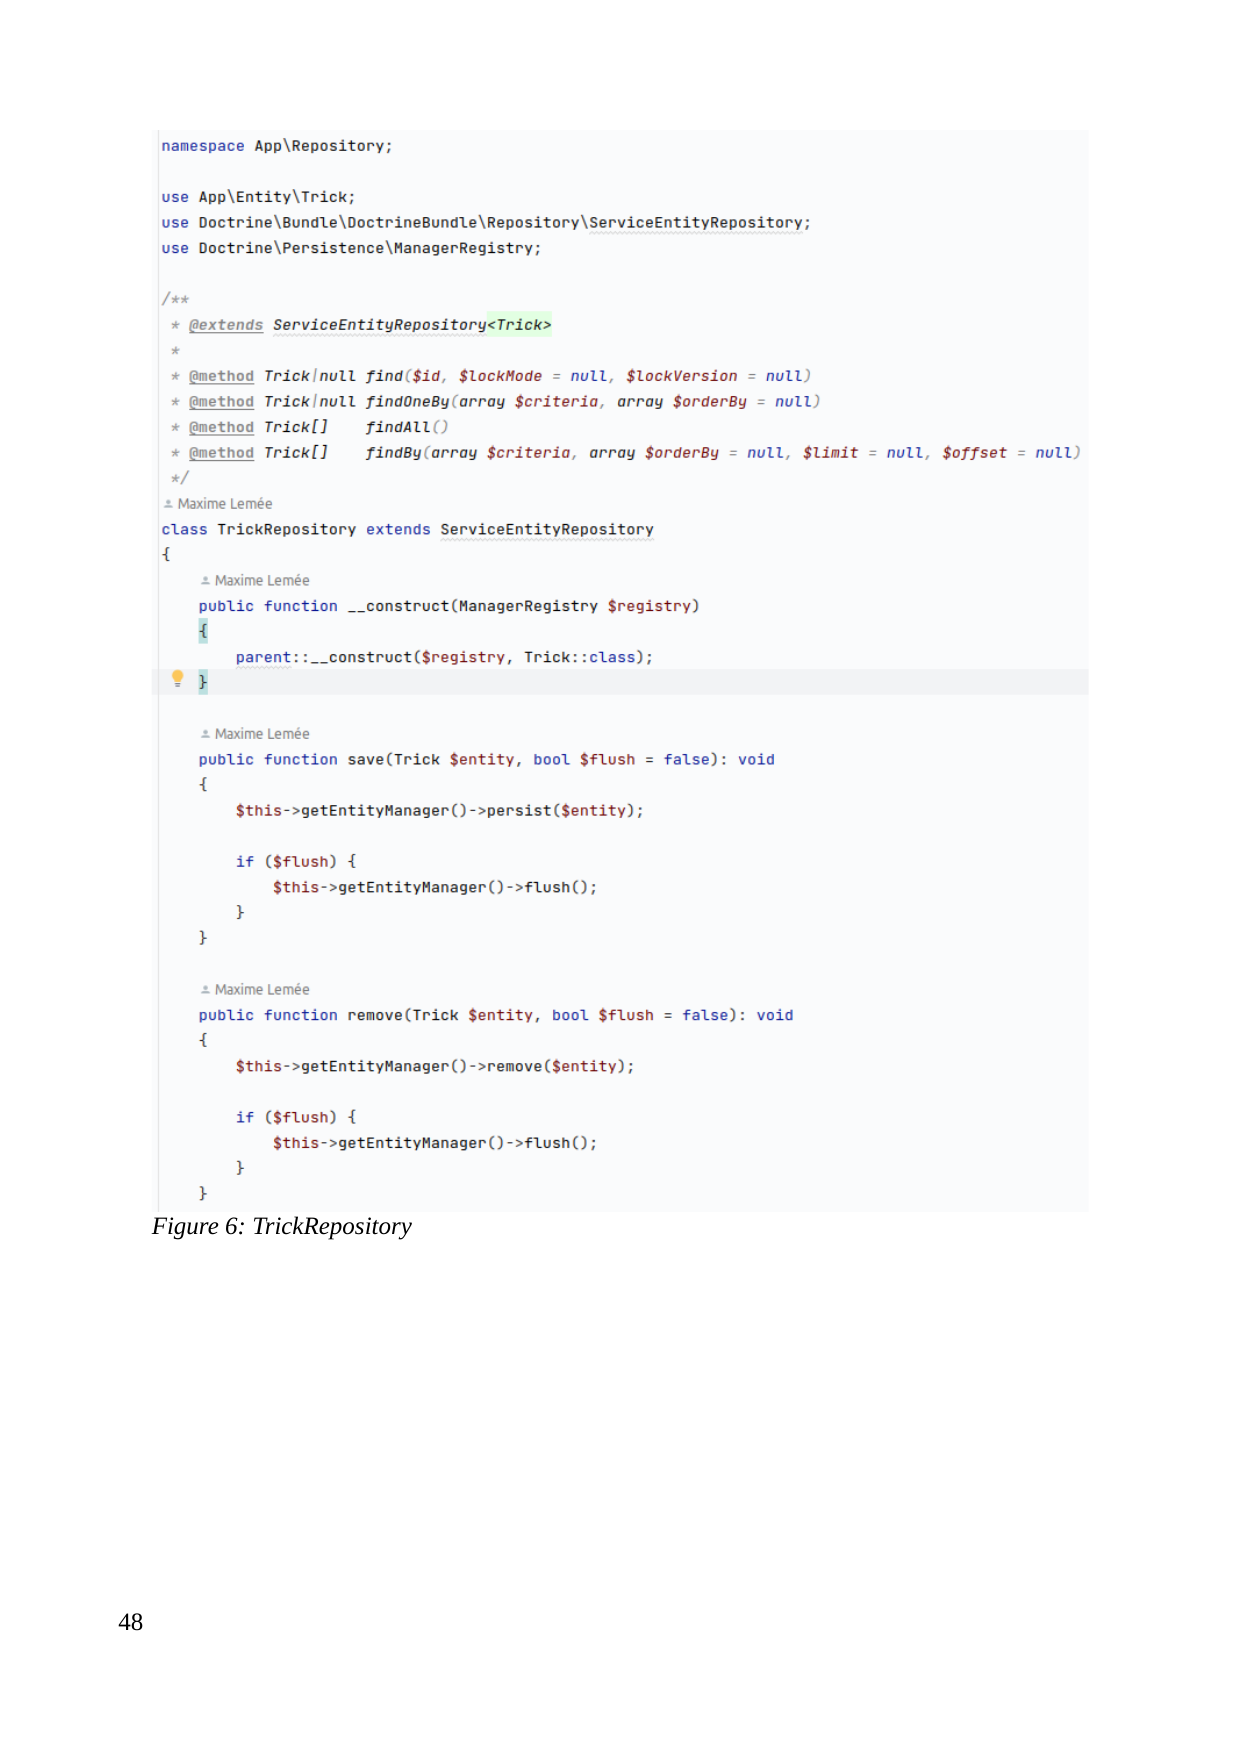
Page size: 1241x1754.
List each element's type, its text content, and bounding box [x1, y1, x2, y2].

picture [151, 130, 1089, 1212]
text Figure 6: TrickRepository [152, 1212, 1088, 1240]
